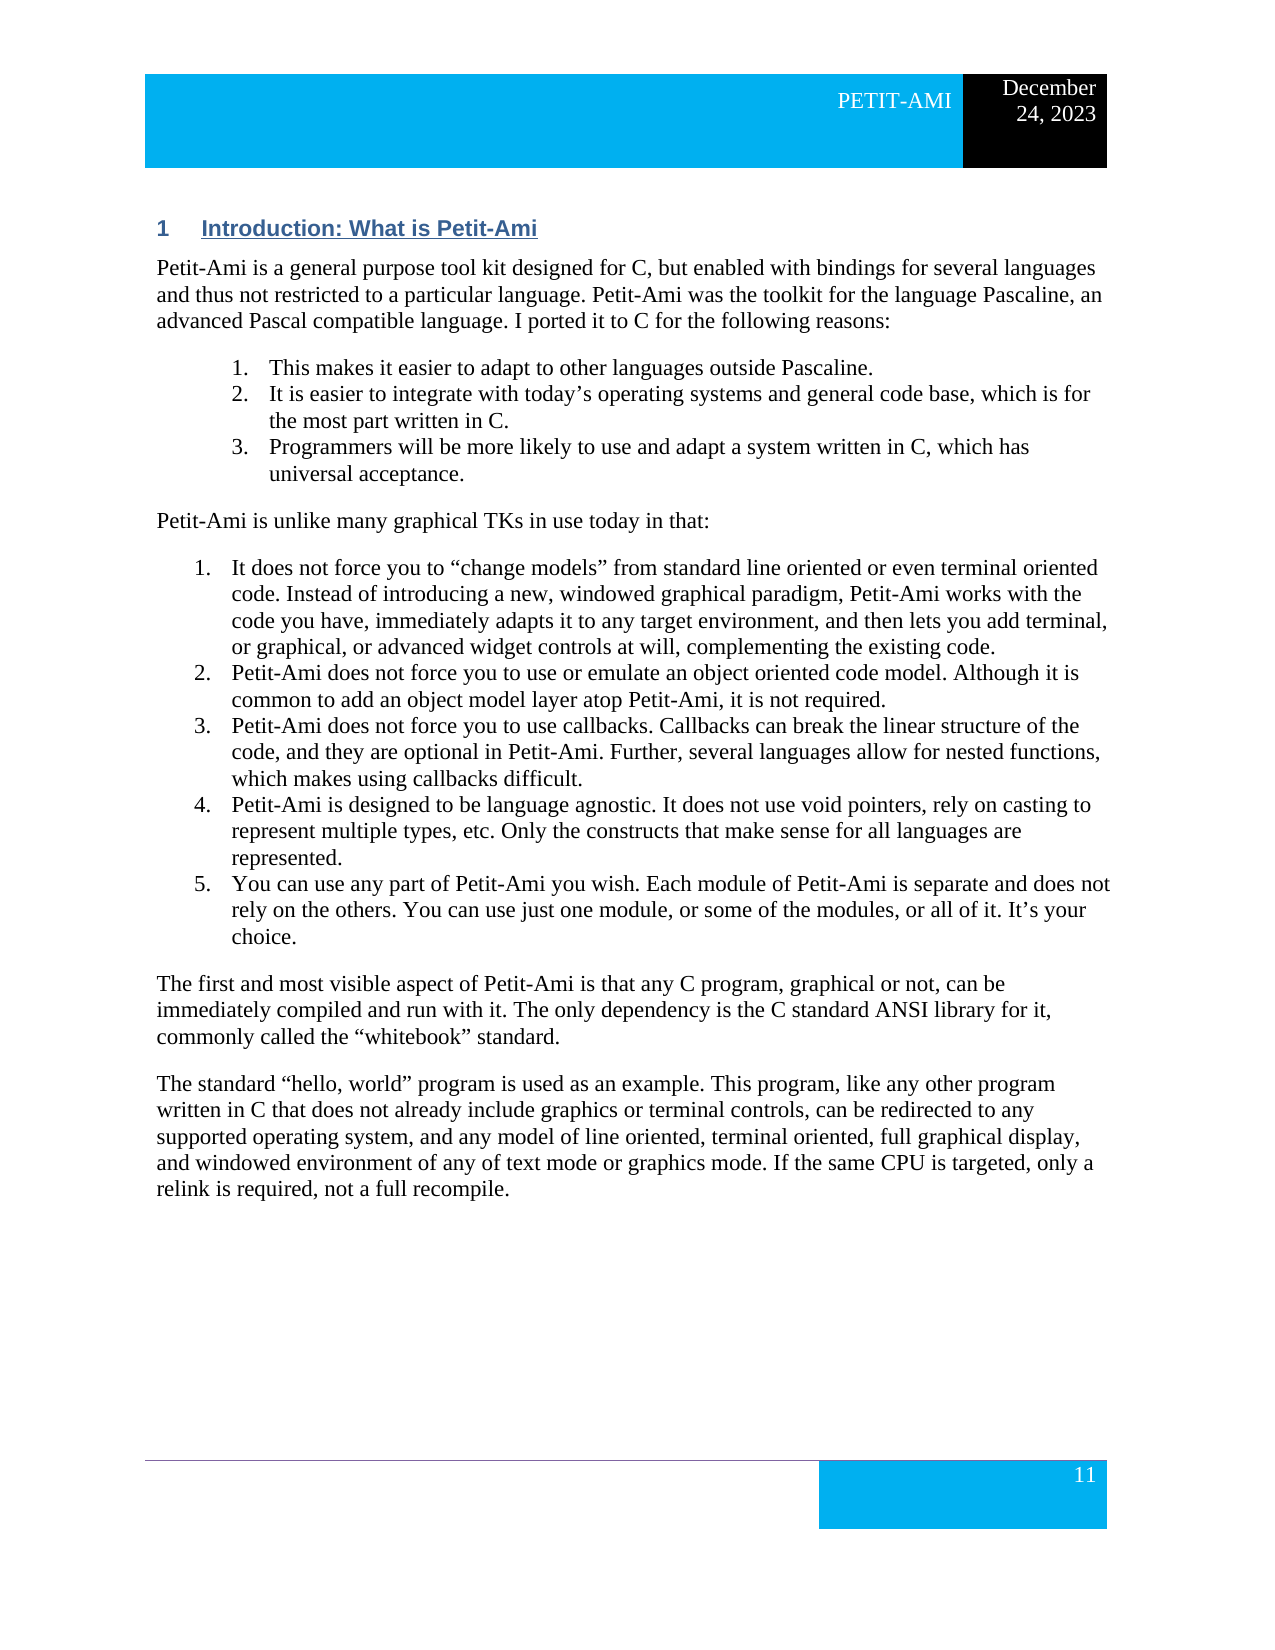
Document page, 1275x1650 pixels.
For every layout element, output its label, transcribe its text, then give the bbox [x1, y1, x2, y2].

list Petit-Ami does not force you to use callbacks. Callbacks can break the linear structure of the code, and they are optional in Petit-Ami. Further, several languages allow for nested functions, which makes using callbacks difficult. [194, 712, 1118, 791]
list Programmers will be more likely to use and adapt a system written in C, which has universal acceptance. [231, 433, 1118, 486]
text The first and most visible aspect of Petit-Ami is that any C program, graphical or not, can be immediately compiled and run with it. The only dependency is the C standard ANSI library for it, commonly called the “whitebook” standard. [156, 970, 1118, 1049]
list It is easier to integrate with today’s operating systems and general code base, which is for the most part written in C. [231, 381, 1118, 433]
list This makes it easier to adapt to other languages outside Pascaline. [231, 354, 1118, 381]
text The standard “hello, world” program is used as an example. This program, like any other program written in C that does not already include graphics or terminal controls, can be redirected to any supported operating system, and any model of line oriented, terminal oriented, full graphical display, and windowed environment of any of text mode or graphics mode. If the same CPU is targeted, only a relink is required, not a full recompile. [156, 1070, 1118, 1202]
text Petit-Ami is unlike many graphical TKs in use today in that: [156, 507, 1118, 533]
list You can use any part of Petit-Ami you wish. Each module of Petit-Ami is separate and does not rely on the others. You can use just one module, or some of the modules, or all of it. It’s your choice. [194, 870, 1118, 949]
list It does not force you to “change models” from standard line oriented or even terminal oriented code. Instead of introducing a new, windowed graphical paradigm, Petit-Ami works with the code you have, immediately adapts it to any target environment, and then lets you add terminal, or graphical, or advanced widget controls at will, complementing the existing code. [194, 554, 1118, 659]
list Petit-Ami does not force you to use or emulate an object oriented code model. Although it is common to add an object model layer atop Petit-Ami, it is not required. [194, 659, 1118, 712]
list Petit-Ami is designed to be language agnostic. It does not use void pointers, rely on casting to represent multiple types, etc. Only the constructs that make sense for all languages are represented. [194, 791, 1118, 870]
text Petit-Ami is a general purpose tool kit designed for C, but enabled with bindings for several languages and thus not restricted to a particular language. Petit-Ami was the toolkit for the language Pascaline, an advanced Pascal compatible language. I ported it to C for the following reasons: [156, 254, 1118, 333]
subtitle Introduction: What is Petit-Ami [156, 215, 1118, 242]
